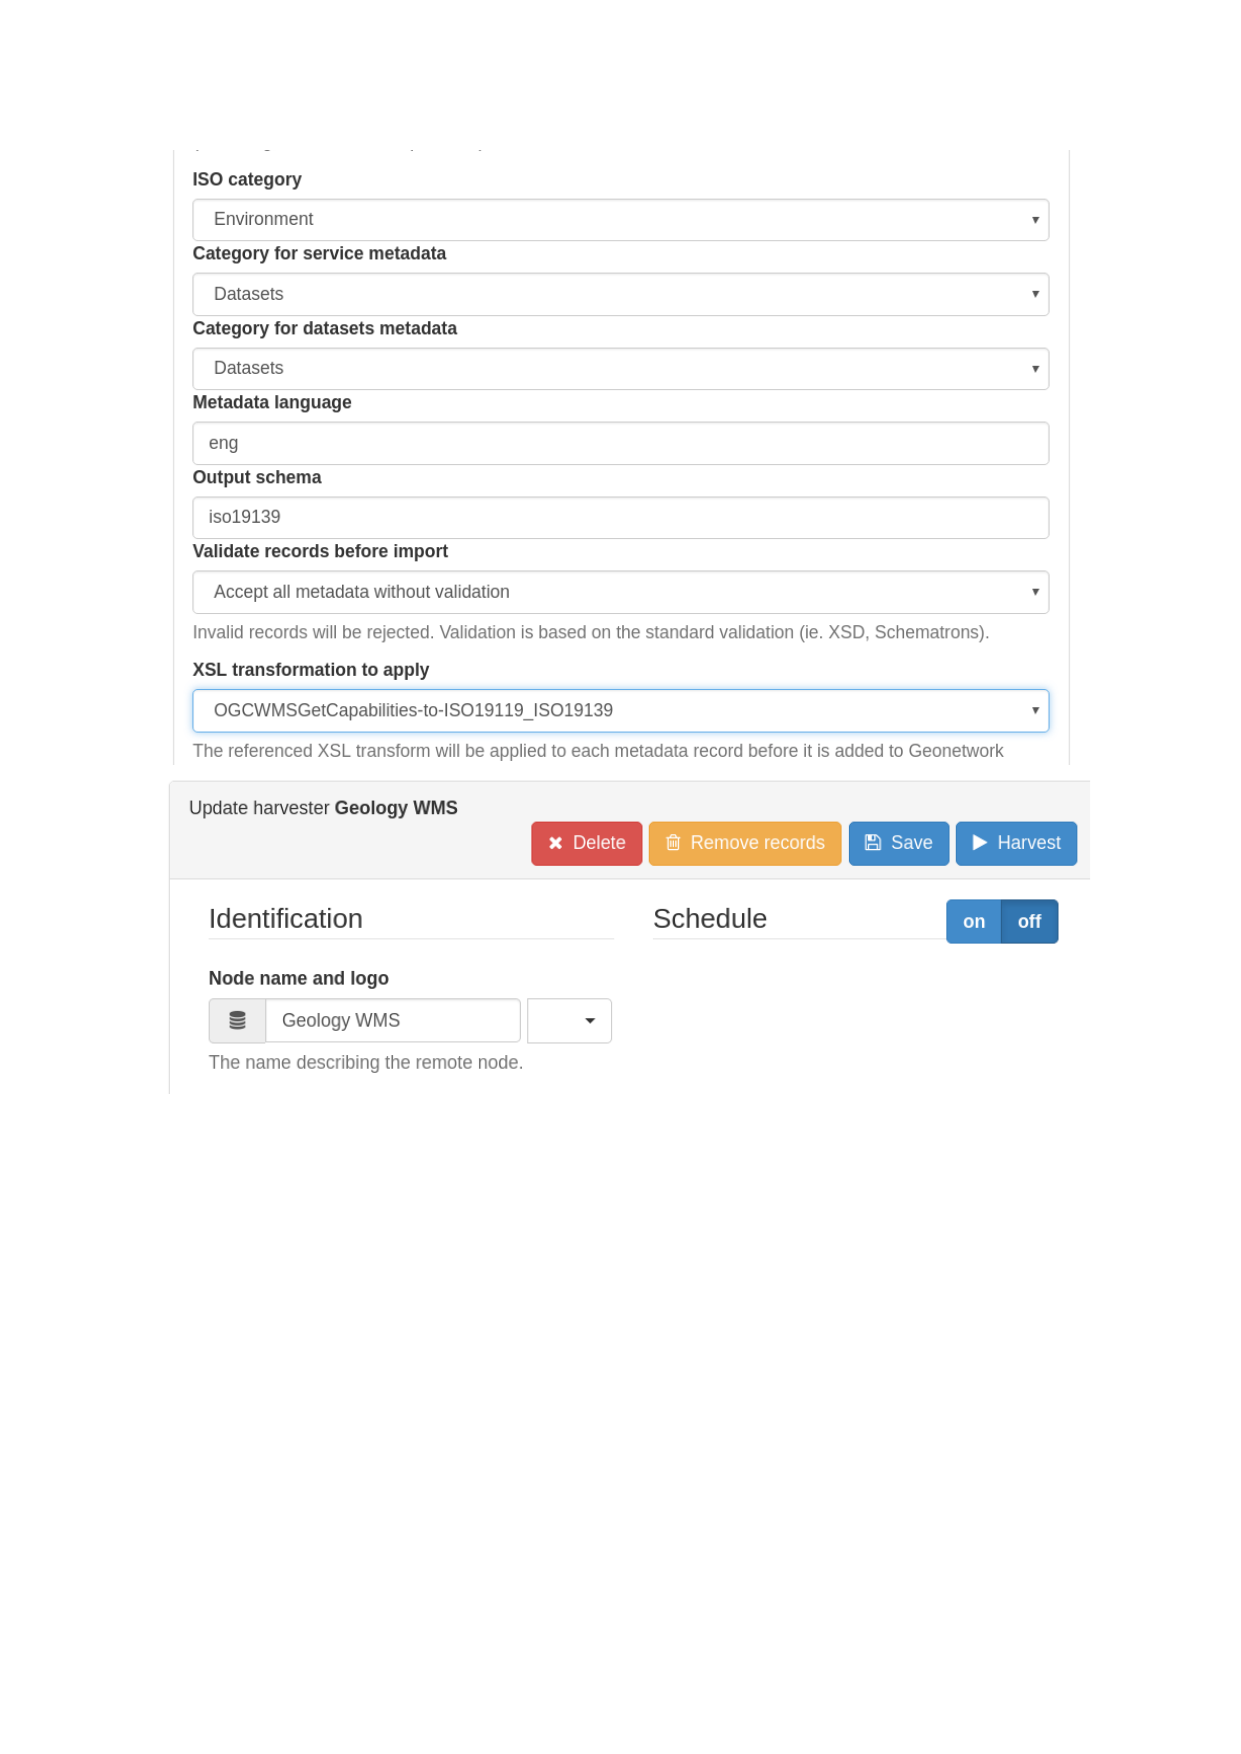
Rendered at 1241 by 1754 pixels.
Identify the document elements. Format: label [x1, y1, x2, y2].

picture [150, 150, 1091, 765]
picture [150, 768, 1091, 1094]
